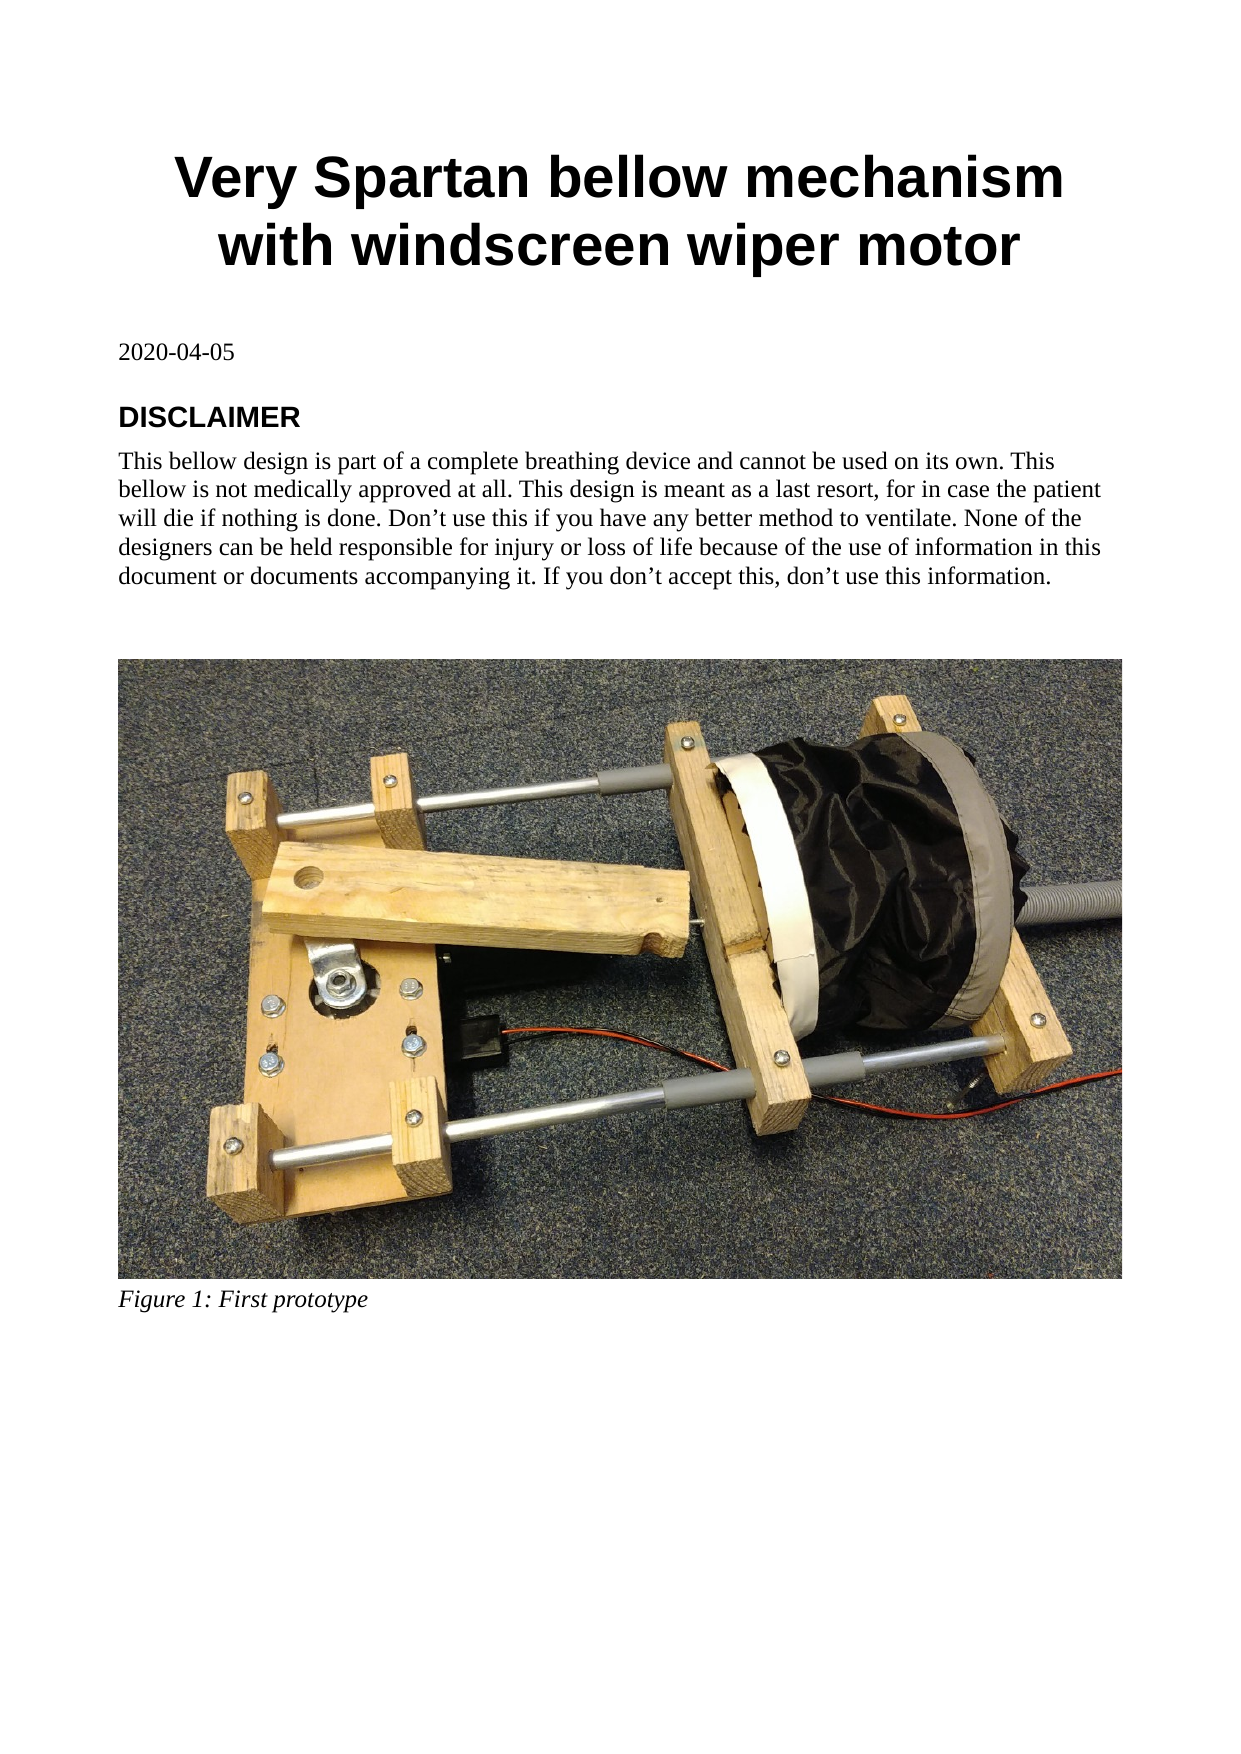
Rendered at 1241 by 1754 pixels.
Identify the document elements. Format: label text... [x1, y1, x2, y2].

text 2020-04-05 [118, 337, 1122, 366]
picture [118, 659, 1123, 1279]
text Figure 1: First prototype [118, 1279, 1122, 1313]
subtitle DISCLAIMER [118, 399, 1122, 433]
title Very Spartan bellow mechanism with windscreen wiper motor [118, 143, 1122, 277]
text This bellow design is part of a complete breathing device and cannot be used on its own. This bellow is not medically approved at all. This design is meant as a last resort, for in case the patient will die if nothing is done. Don’t use this if you have any better method to ventilate. None of the designers can be held responsible for injury or loss of life because of the use of information in this document or documents accompanying it. If you don’t accept this, don’t use this information. [118, 446, 1122, 589]
